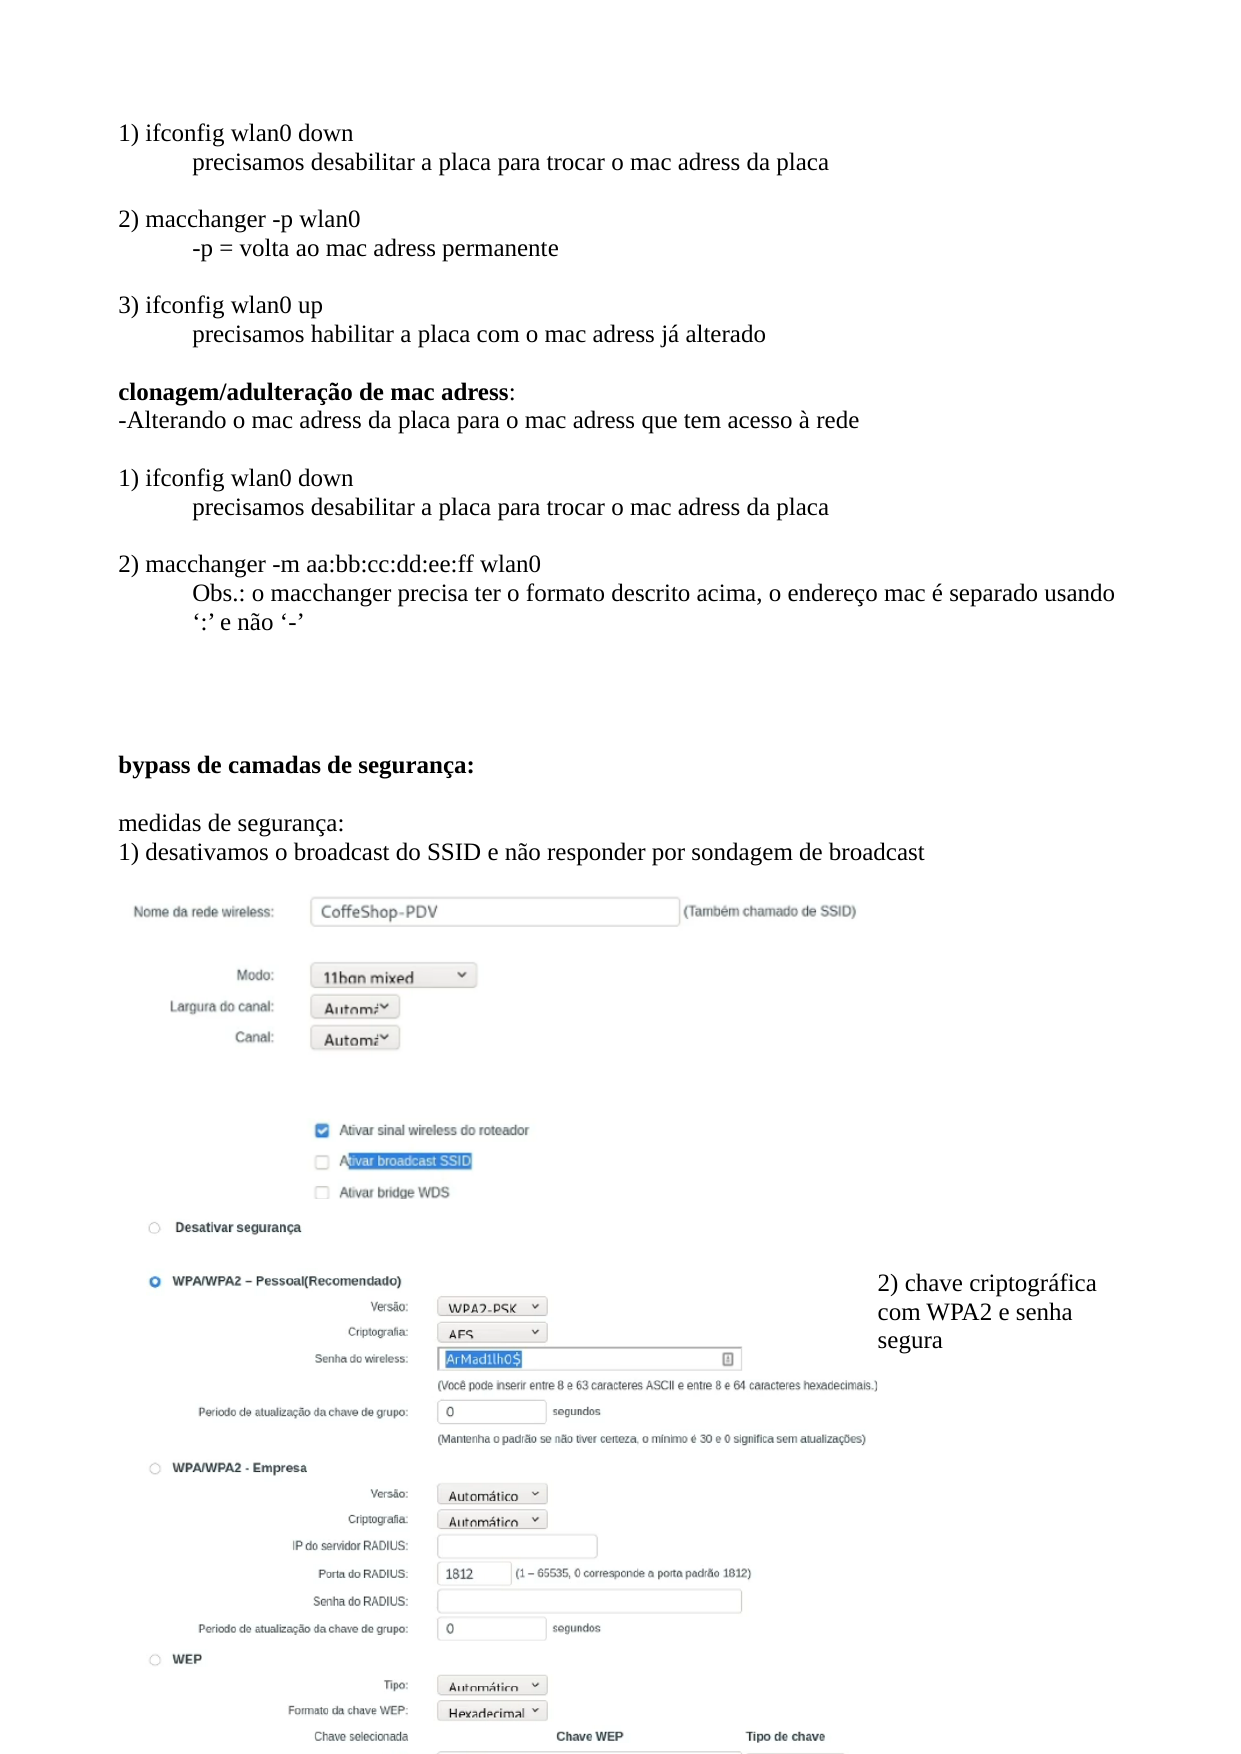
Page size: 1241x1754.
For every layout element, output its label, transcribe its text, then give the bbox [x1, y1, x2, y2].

text 1) ifconfig wlan0 down [118, 463, 1122, 492]
text 1) desativamos o broadcast do SSID e não responder por sondagem de broadcast [118, 837, 1122, 866]
text precisamos desabilitar a placa para trocar o mac adress da placa [118, 147, 1122, 176]
text medidas de segurança: [118, 808, 1122, 837]
text precisamos desabilitar a placa para trocar o mac adress da placa [118, 492, 1122, 521]
picture [121, 880, 914, 1754]
text 2) macchanger -m aa:bb:cc:dd:ee:ff wlan0 [118, 549, 1122, 578]
text 1) ifconfig wlan0 down [118, 118, 1122, 147]
text 3) ifconfig wlan0 up [118, 291, 1122, 319]
text -Alterando o mac adress da placa para o mac adress que tem acesso à rede [118, 406, 1122, 434]
text clonagem/adulteração de mac adress: [118, 377, 1122, 406]
text 2) chave criptográfica com WPA2 e senha segura [878, 1268, 1122, 1354]
text precisamos habilitar a placa com o mac adress já alterado [118, 319, 1122, 348]
text bypass de camadas de segurança: [118, 751, 1122, 779]
text Obs.: o macchanger precisa ter o formato descrito acima, o endereço mac é separado usando ‘:’ e não ‘-’ [118, 578, 1122, 636]
text 2) macchanger -p wlan0 [118, 204, 1122, 233]
text -p = volta ao mac adress permanente [118, 233, 1122, 262]
